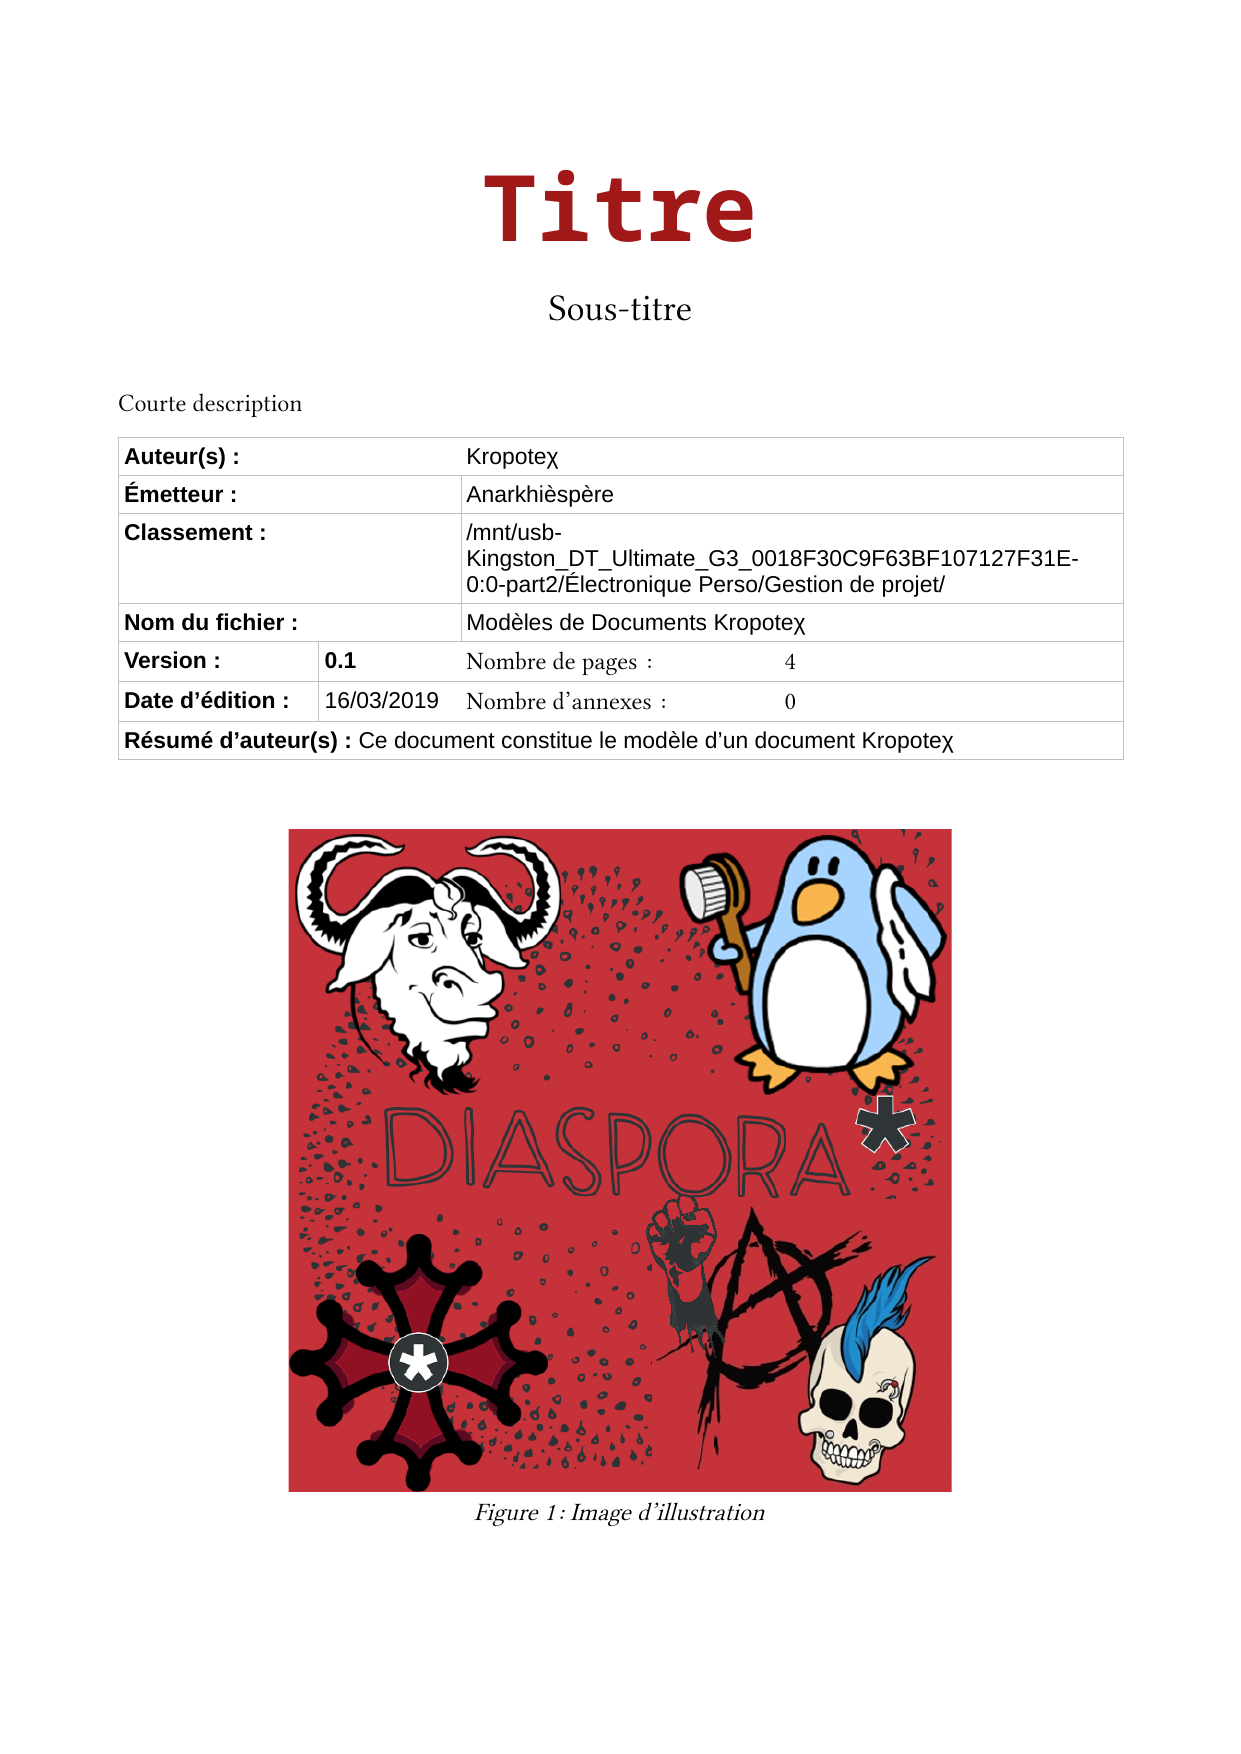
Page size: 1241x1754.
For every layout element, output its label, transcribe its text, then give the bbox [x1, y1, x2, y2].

table_header Auteur(s) : [119, 438, 461, 475]
table_header Kropoteχ [461, 438, 1123, 475]
subtitle Sous-titre [118, 287, 1122, 329]
table_cell Anarkhièspère [462, 476, 1123, 513]
table_cell Modèles de Documents Kropoteχ [462, 604, 1123, 641]
table_cell Nom du fichier : [119, 604, 461, 641]
table_cell Résumé d’auteur(s) : Ce document constitue le modèle d’un document Kropoteχ [119, 722, 1123, 759]
table_cell Version : [119, 642, 318, 681]
table_cell Classement : [119, 514, 461, 603]
table_cell 0 [779, 682, 1123, 721]
table_cell Émetteur : [119, 476, 461, 513]
title Titre [118, 143, 1122, 268]
table_cell Nombre d’annexes : [461, 682, 779, 721]
table_cell Date d’édition : [119, 682, 318, 721]
table_cell /mnt/usb-Kingston_DT_Ultimate_G3_0018F30C9F63BF107127F31E-0:0-part2/Électronique Perso/Gestion de projet/ [462, 514, 1123, 603]
table_cell 0.1 [319, 642, 461, 681]
table_cell 16/03/2019 [319, 682, 461, 721]
table_cell 4 [779, 642, 1123, 681]
picture [288, 829, 952, 1492]
table_cell Nombre de pages : [461, 642, 779, 681]
text Courte description [118, 389, 1122, 418]
text Figure 1: Image d’illustration [289, 1492, 952, 1527]
